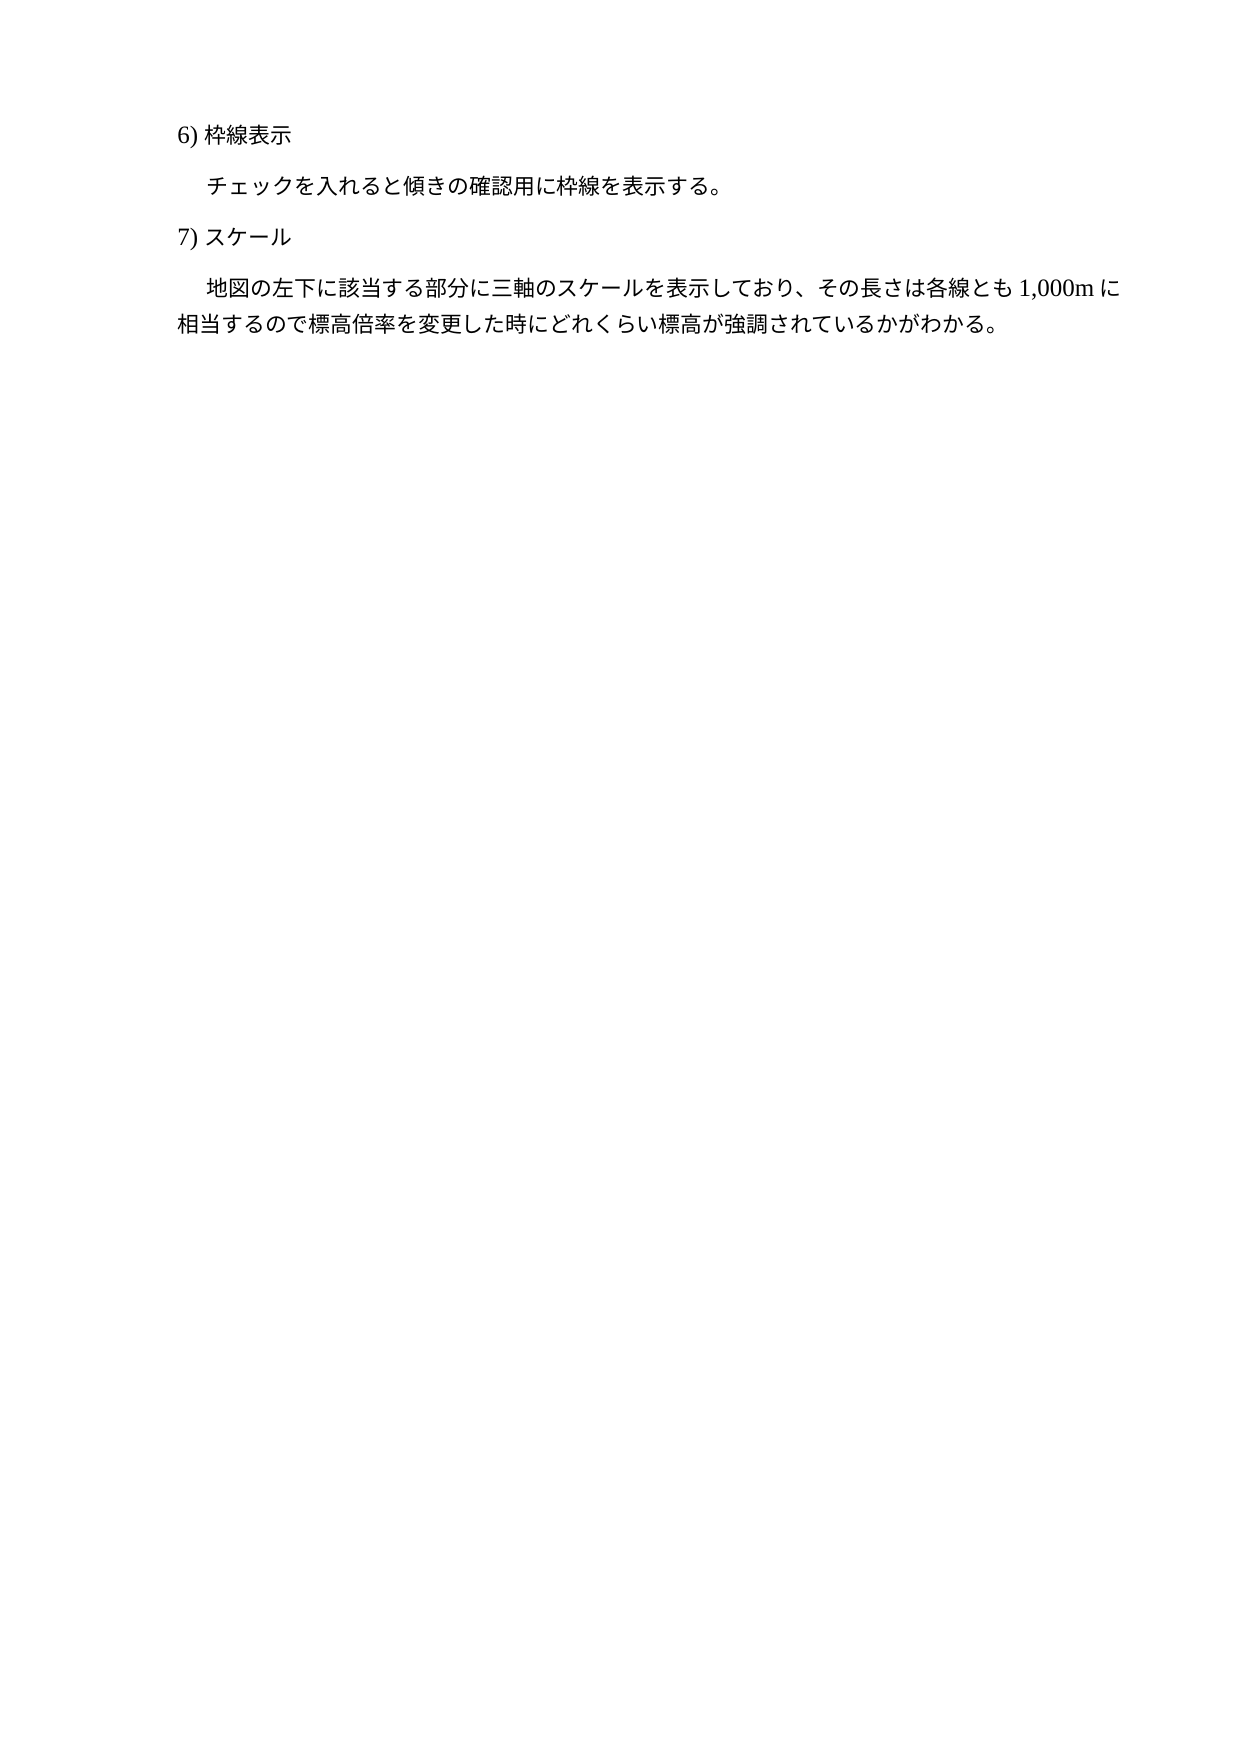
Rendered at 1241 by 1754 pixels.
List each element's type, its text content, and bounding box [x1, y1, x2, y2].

text 地図の左下に該当する部分に三軸のスケールを表示しており、その長さは各線とも1,000mに相当するので標高倍率を変更した時にどれくらい標高が強調されているかがわかる。 [177, 271, 1122, 339]
text チェックを入れると傾きの確認用に枠線を表示する。 [177, 169, 1122, 201]
text 6) 枠線表示 [148, 118, 1122, 150]
text 7) スケール [148, 220, 1122, 252]
